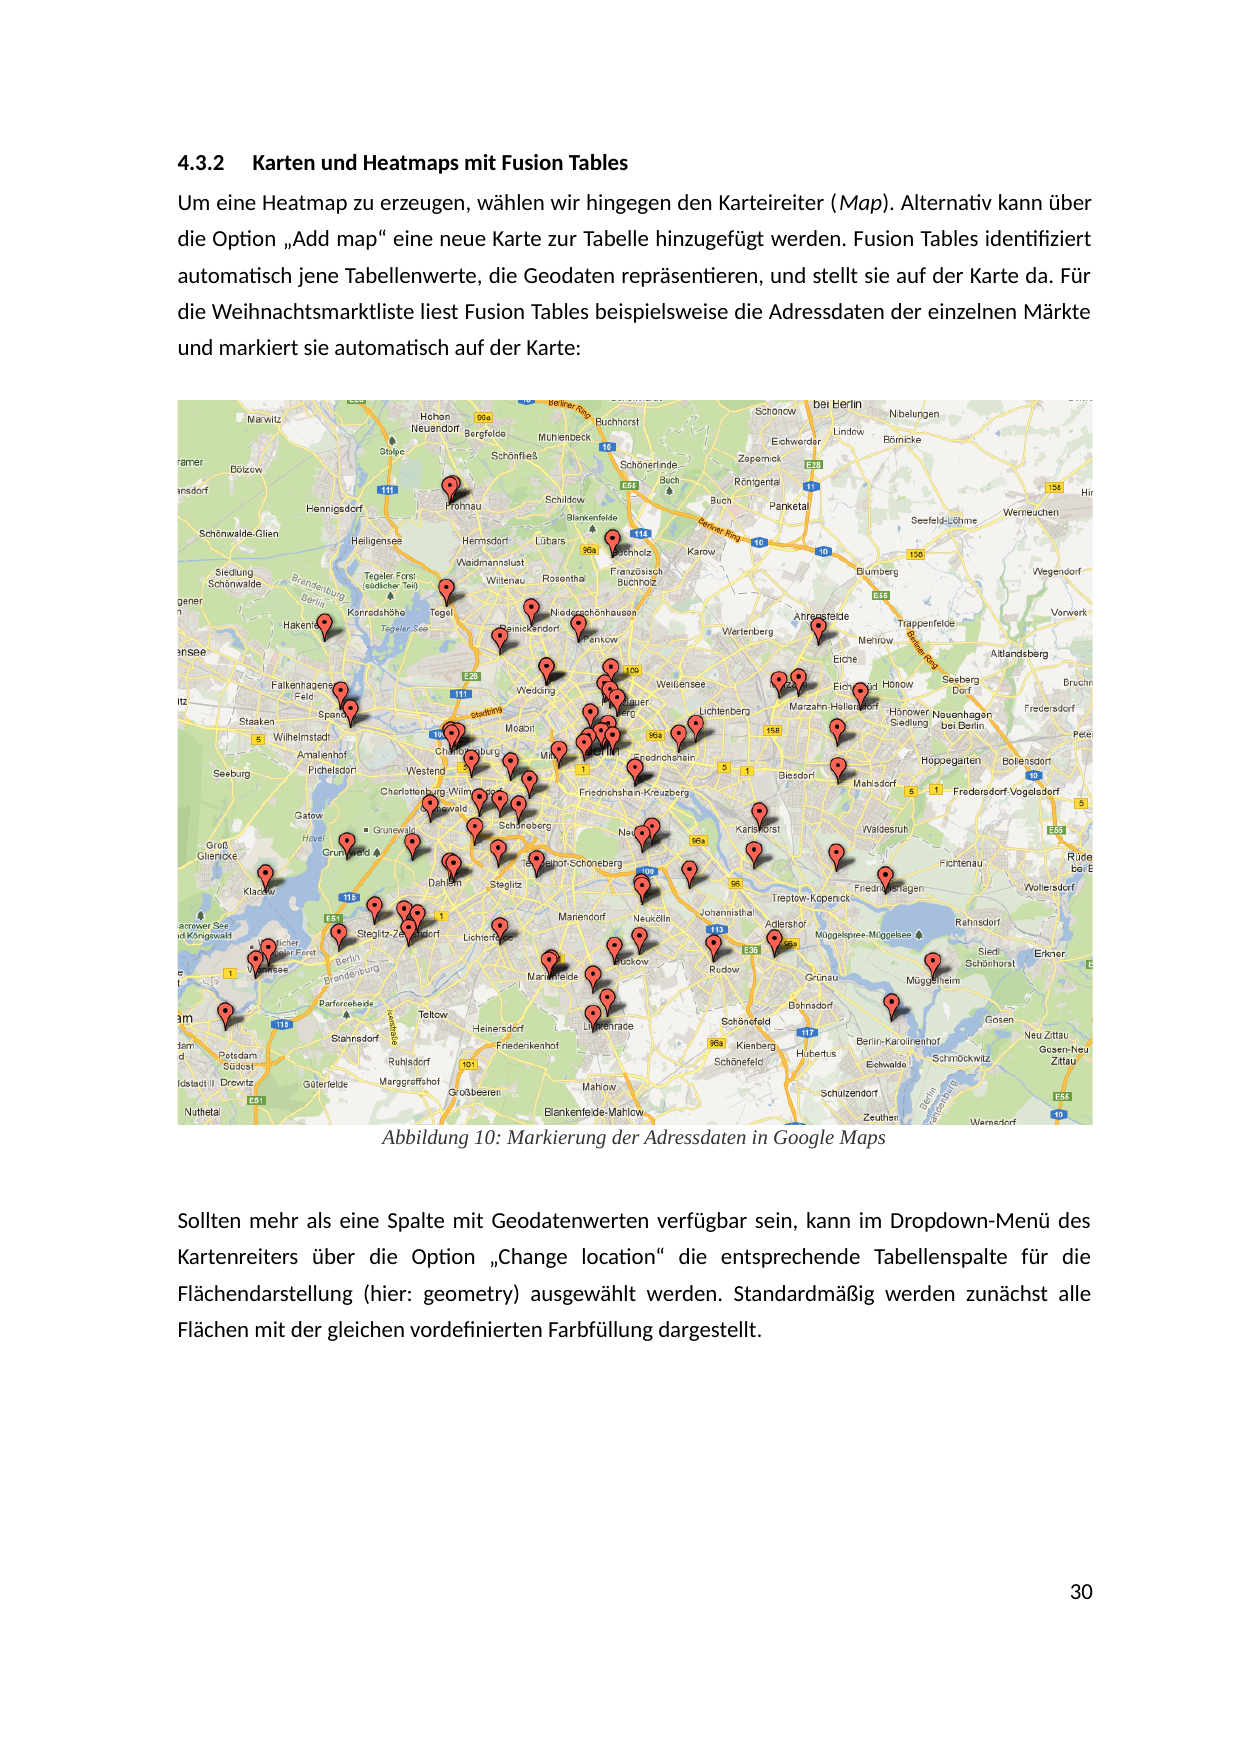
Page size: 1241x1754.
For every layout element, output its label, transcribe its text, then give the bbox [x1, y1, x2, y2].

picture [177, 400, 1093, 1125]
text Sollten mehr als eine Spalte mit Geodatenwerten verfügbar sein, kann im Dropdown-Menü des Kartenreiters über die Option „Change location“ die entsprechende Tabellenspalte für die Flächendarstellung (hier: geometry) ausgewählt werden. Standardmäßig werden zunächst alle Flächen mit der gleichen vordefinierten Farbfüllung dargestellt. [177, 1206, 1093, 1343]
subtitle Karten und Heatmaps mit Fusion Tables [177, 148, 1093, 176]
text Um eine Heatmap zu erzeugen, wählen wir hingegen den Karteireiter (Map). Alternativ kann über die Option „Add map“ eine neue Karte zur Tabelle hinzugefügt werden. Fusion Tables identifiziert automatisch jene Tabellenwerte, die Geodaten repräsentieren, und stellt sie auf der Karte da. Für die Weihnachtsmarktliste liest Fusion Tables beispielsweise die Adressdaten der einzelnen Märkte und markiert sie automatisch auf der Karte: [177, 188, 1093, 362]
text Abbildung 10: Markierung der Adressdaten in Google Maps [177, 1125, 1093, 1149]
